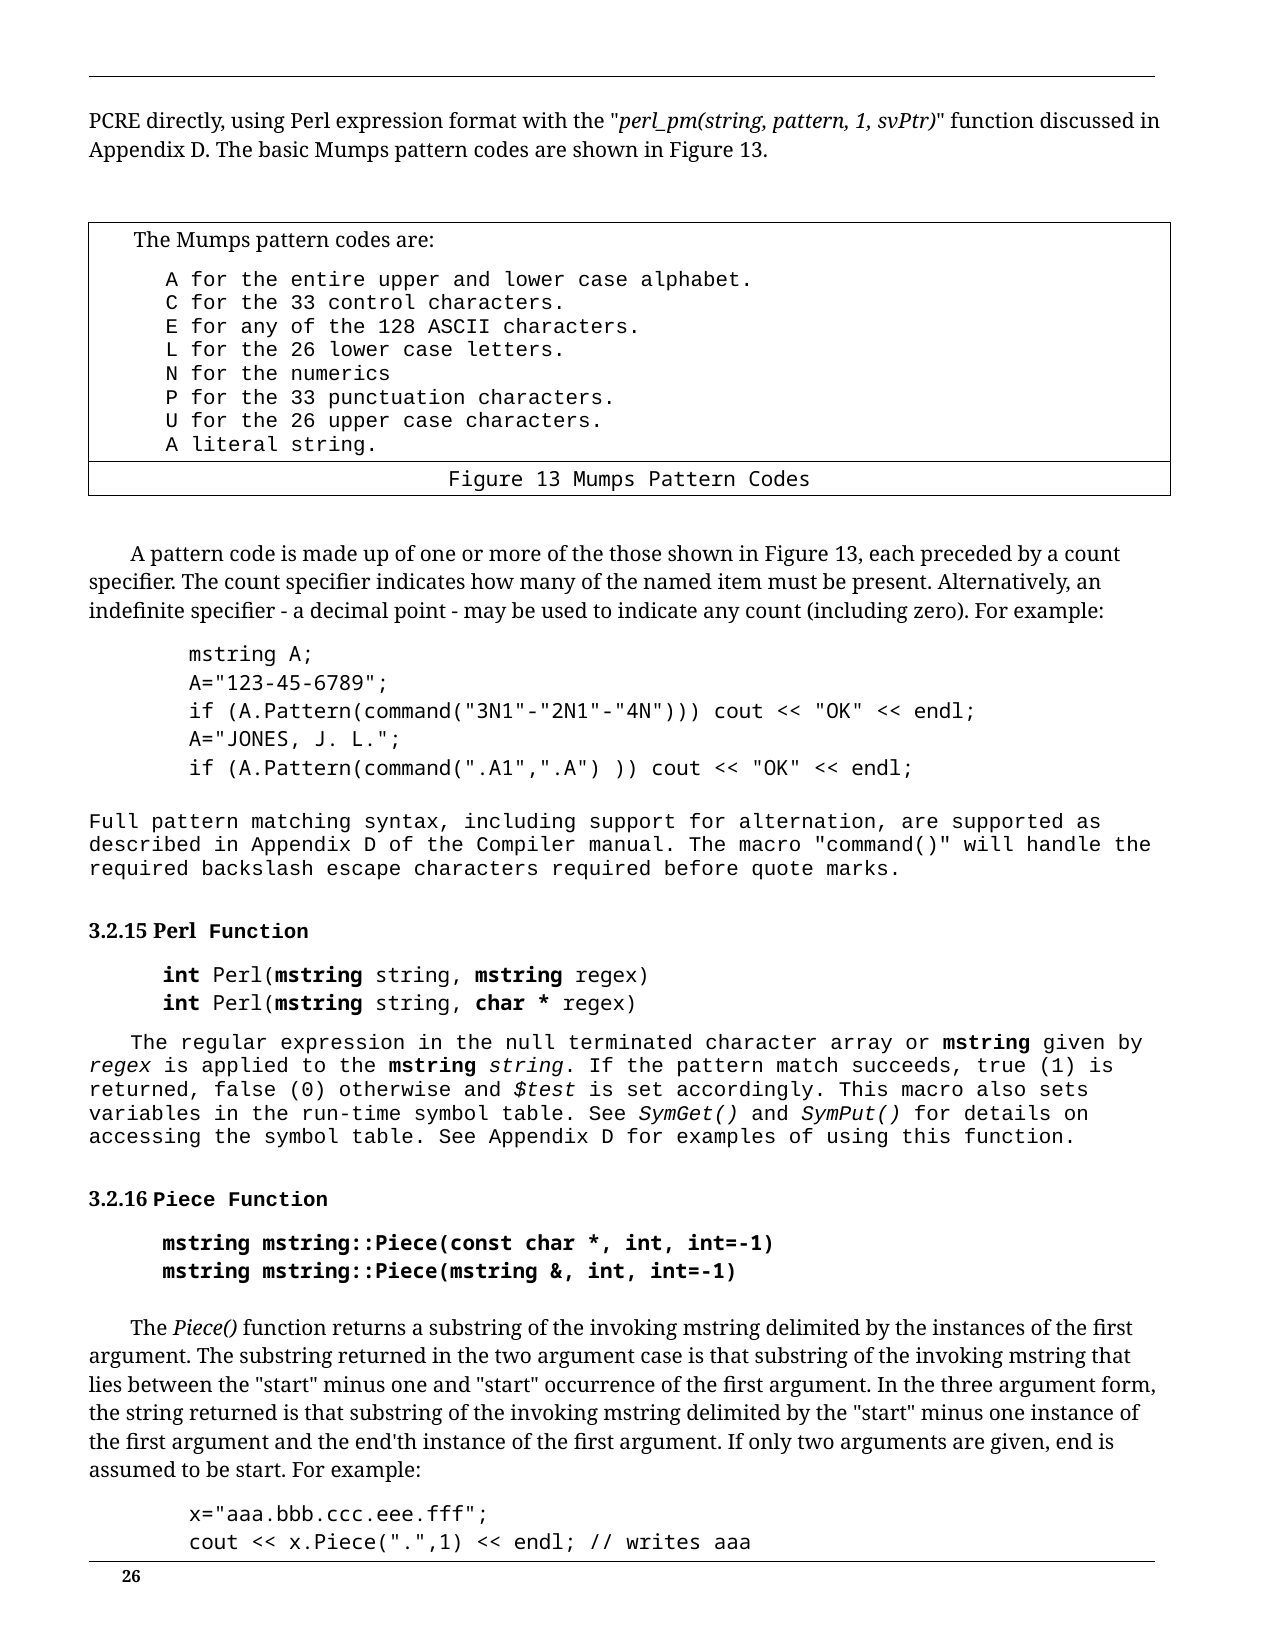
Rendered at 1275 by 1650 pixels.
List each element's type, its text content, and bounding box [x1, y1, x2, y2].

text PCRE directly, using Perl expression format with the "perl_pm(string, pattern, 1, svPtr)" function discussed in Appendix D. The basic Mumps pattern codes are shown in Figure 13. [88, 107, 1170, 163]
text cout << x.Piece(".",1) << endl; // writes aaa [88, 1527, 1170, 1556]
text mstring mstring::Piece(mstring &, int, int=-1) [162, 1256, 1170, 1285]
text mstring mstring::Piece(const char *, int, int=-1) [162, 1228, 1170, 1256]
text if (A.Pattern(command("3N1"-"2N1"-"4N"))) cout << "OK" << endl; [88, 696, 1170, 724]
text The Piece() function returns a substring of the invoking mstring delimited by the instances of the first argument. The substring returned in the two argument case is that substring of the invoking mstring that lies between the "start" minus one and "start" occurrence of the first argument. In the three argument form, the string returned is that substring of the invoking mstring delimited by the "start" minus one instance of the first argument and the end'th instance of the first argument. If only two arguments are given, end is assumed to be start. For example: [88, 1313, 1170, 1484]
subtitle Perl Function [88, 916, 1170, 945]
text The regular expression in the null terminated character array or mstring given by regex is applied to the mstring string. If the pattern match succeeds, true (1) is returned, false (0) otherwise and $test is set accordingly. This macro also sets variables in the run-time symbol table. See SymGet() and SymPut() for details on accessing the symbol table. See Appendix D for examples of using this function. [88, 1032, 1170, 1150]
text x="aaa.bbb.ccc.eee.fff"; [88, 1499, 1170, 1527]
table_cell Figure 13 Mumps Pattern Codes [89, 462, 1170, 495]
text Full pattern matching syntax, including support for alternation, are supported as described in Appendix D of the Compiler manual. The macro "command()" will handle the required backslash escape characters required before quote marks. [88, 811, 1170, 882]
text if (A.Pattern(command(".A1",".A") )) cout << "OK" << endl; [88, 753, 1170, 781]
subtitle Piece Function [88, 1184, 1170, 1213]
text int Perl(mstring string, mstring regex) int Perl(mstring string, char * regex) [88, 960, 1170, 1017]
text A="123-45-6789"; [88, 668, 1170, 696]
text A pattern code is made up of one or more of the those shown in Figure 13, each preceded by a count specifier. The count specifier indicates how many of the named item must be present. Alternatively, an indefinite specifier - a decimal point - may be used to indicate any count (including zero). For example: [88, 539, 1170, 624]
table_header The Mumps pattern codes are: A for the entire upper and lower case alphabet. C for the 33 control characters. E for any of the 128 ASCII characters. L for the 26 lower case letters. N for the numerics P for the 33 punctuation characters. U for the 26 upper case characters. A literal string. [89, 223, 1170, 461]
text mstring A; [88, 639, 1170, 668]
text A="JONES, J. L."; [88, 724, 1170, 753]
